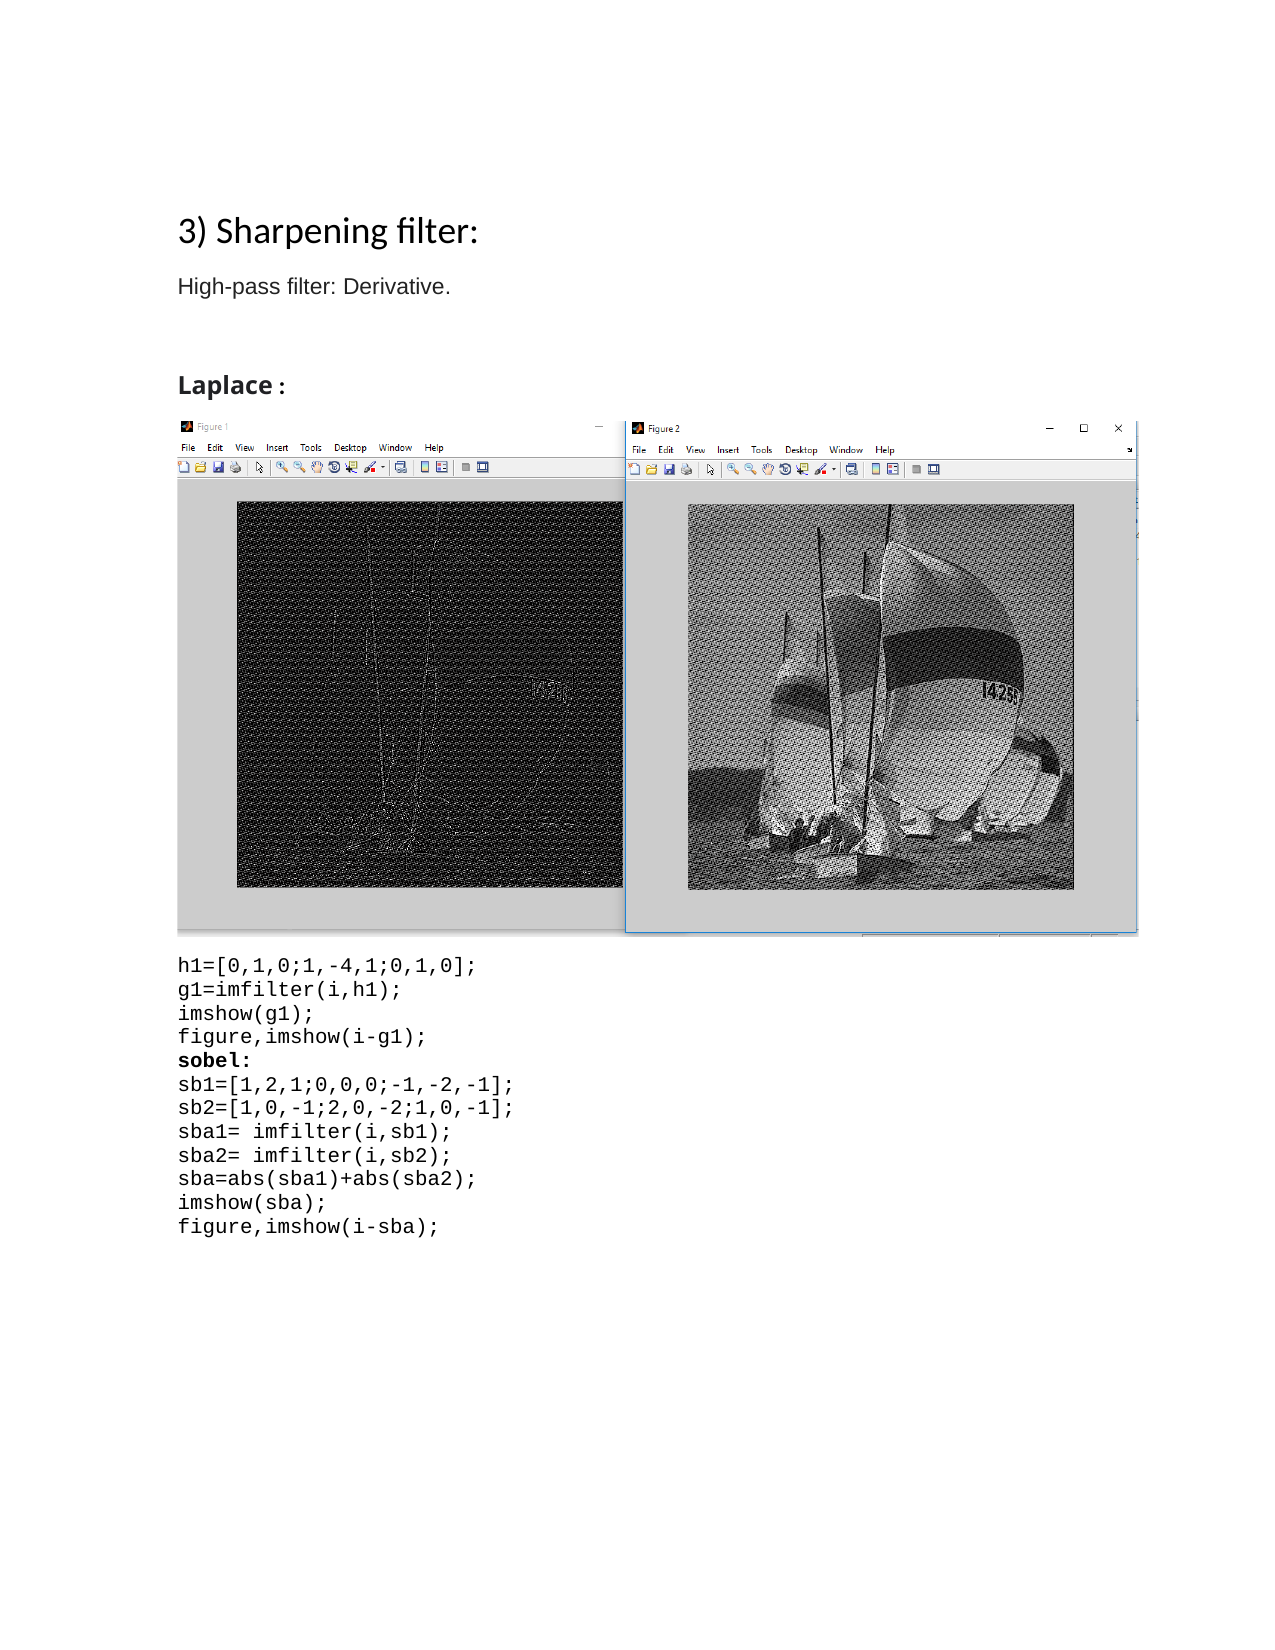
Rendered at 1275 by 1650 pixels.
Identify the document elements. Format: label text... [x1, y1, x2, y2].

text 3) Sharpening filter: [177, 207, 1098, 253]
text g1=imfilter(i,h1); [177, 979, 1098, 1003]
text sobel: [177, 1050, 1098, 1074]
text sba2= imfilter(i,sb2); [177, 1145, 1098, 1168]
picture [177, 421, 1139, 937]
text imshow(sba); [177, 1192, 1098, 1216]
text Laplace : [177, 368, 1098, 402]
text High-pass filter: Derivative. [177, 273, 1098, 299]
text sb2=[1,0,-1;2,0,-2;1,0,-1]; [177, 1097, 1098, 1121]
text figure,imshow(i-g1); [177, 1026, 1098, 1050]
text sb1=[1,2,1;0,0,0;-1,-2,-1]; [177, 1074, 1098, 1097]
text sba=abs(sba1)+abs(sba2); [177, 1168, 1098, 1192]
text sba1= imfilter(i,sb1); [177, 1121, 1098, 1145]
text h1=[0,1,0;1,-4,1;0,1,0]; [177, 956, 1098, 979]
text figure,imshow(i-sba); [177, 1216, 1098, 1239]
text imshow(g1); [177, 1003, 1098, 1026]
